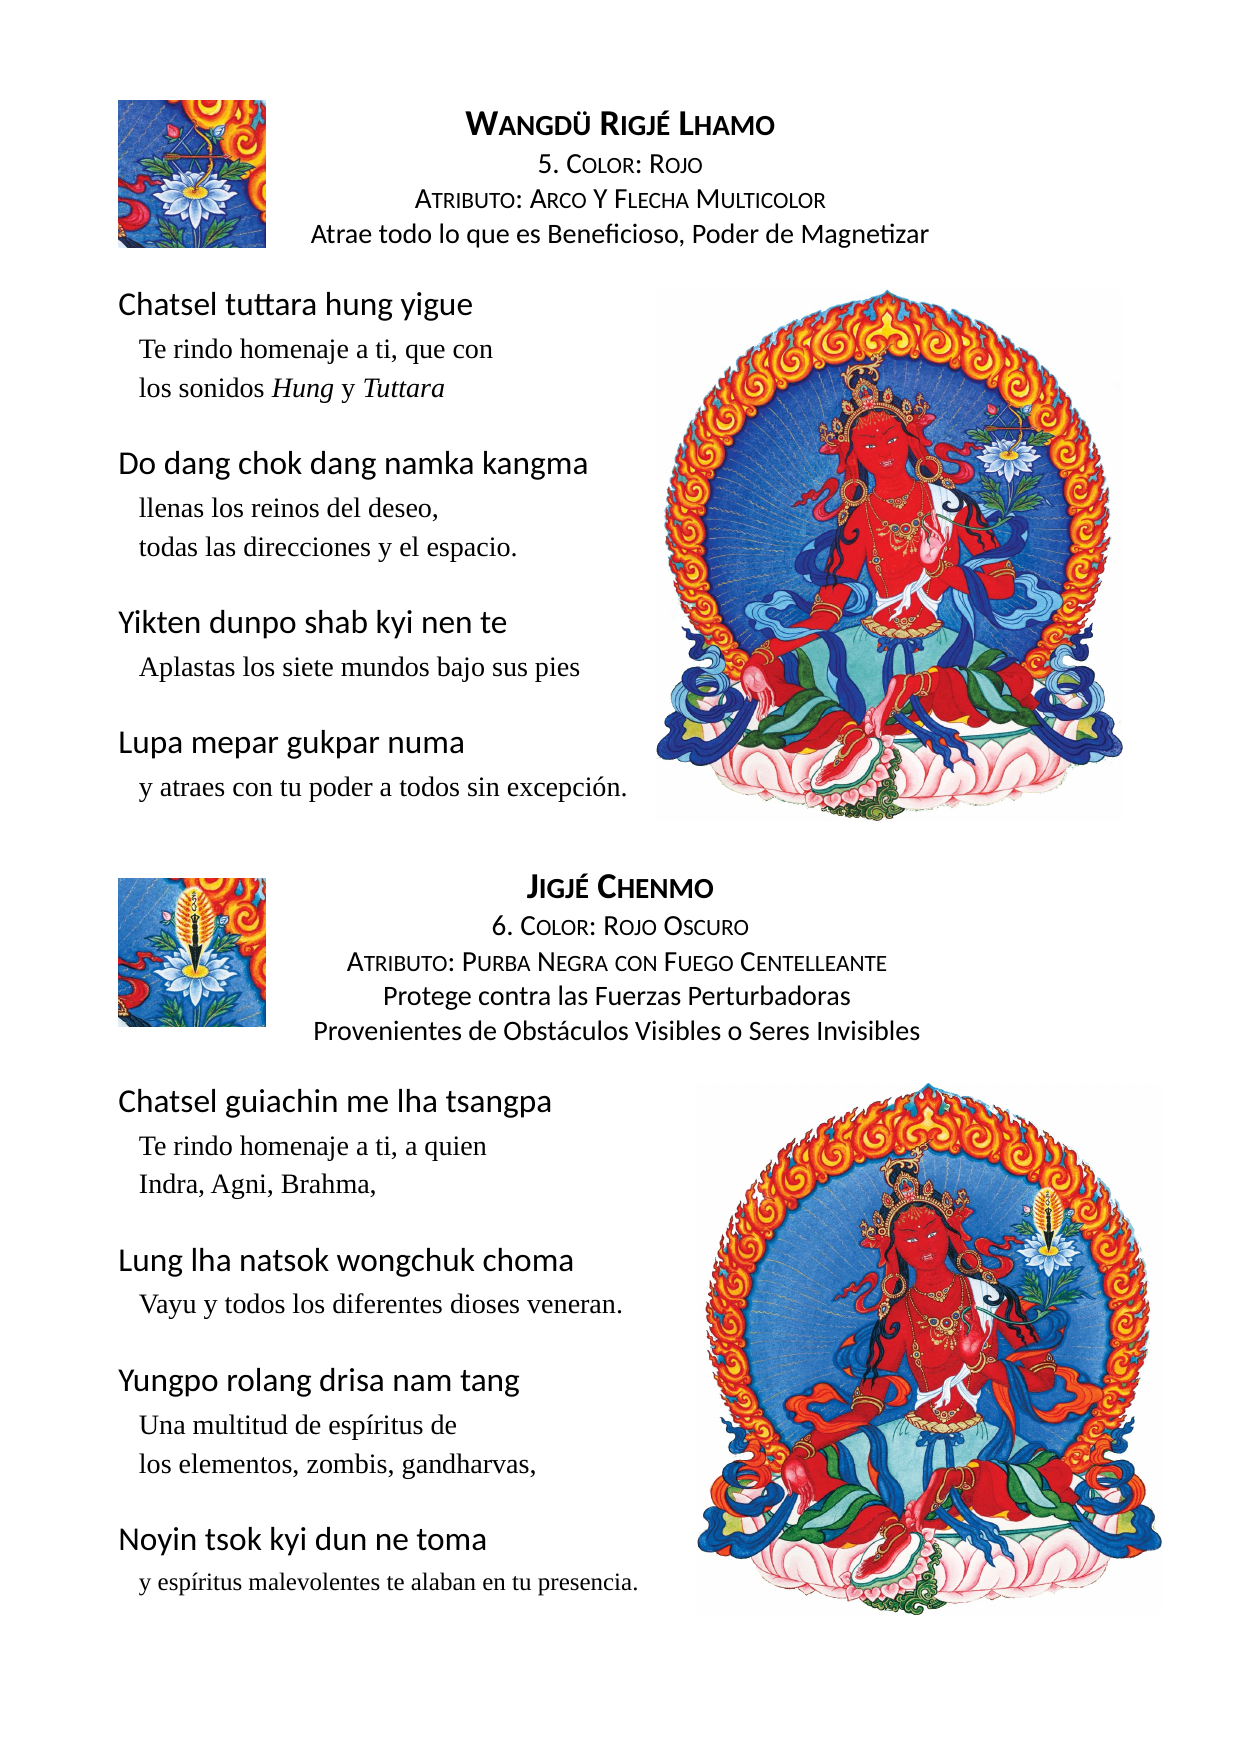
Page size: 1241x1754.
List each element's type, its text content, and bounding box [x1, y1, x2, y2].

text Aplastas los siete mundos bajo sus pies [139, 650, 656, 682]
text Chatsel tuttara hung yigue [118, 283, 1122, 324]
text Jigjé Chenmo [118, 863, 1122, 907]
text Lupa mepar gukpar numa [118, 721, 656, 762]
picture [695, 1083, 1163, 1615]
text Provenientes de Obstáculos Visibles o Seres Invisibles [118, 1013, 1122, 1047]
text Yungpo rolang drisa nam tang [118, 1359, 695, 1400]
picture [118, 878, 266, 1027]
text Vayu y todos los diferentes dioses veneran. [139, 1288, 695, 1320]
text Chatsel guiachin me lha tsangpa [118, 1080, 1122, 1120]
picture [118, 100, 266, 248]
text Te rindo homenaje a ti, a quien Indra, Agni, Brahma, [139, 1128, 695, 1200]
text Atrae todo lo que es Beneficioso, Poder de Magnetizar [118, 216, 1122, 251]
text llenas los reinos del deseo, todas las direcciones y el espacio. [139, 491, 656, 562]
text 5. Color: Rojo [266, 145, 1122, 181]
picture [656, 289, 1123, 821]
text Lung lha natsok wongchuk choma [118, 1239, 695, 1279]
text y atraes con tu poder a todos sin excepción. [139, 770, 1122, 841]
text Noyin tsok kyi dun ne toma [118, 1518, 695, 1559]
text Atributo: Purba Negra con Fuego Centelleante [266, 943, 1122, 978]
text Te rindo homenaje a ti, que con los sonidos Hung y Tuttara [139, 332, 656, 403]
text Do dang chok dang namka kangma [118, 442, 656, 483]
text 6. Color: Rojo Oscuro [266, 907, 1122, 943]
text Wangdü Rigjé Lhamo [266, 100, 1122, 145]
text y espíritus malevolentes te alaban en tu presencia. [139, 1567, 695, 1596]
text Atributo: Arco Y Flecha Multicolor [266, 181, 1122, 216]
text Protege contra las Fuerzas Perturbadoras [266, 978, 1122, 1013]
text Una multitud de espíritus de los elementos, zombis, gandharvas, [139, 1408, 695, 1479]
text Yikten dunpo shab kyi nen te [118, 601, 656, 642]
